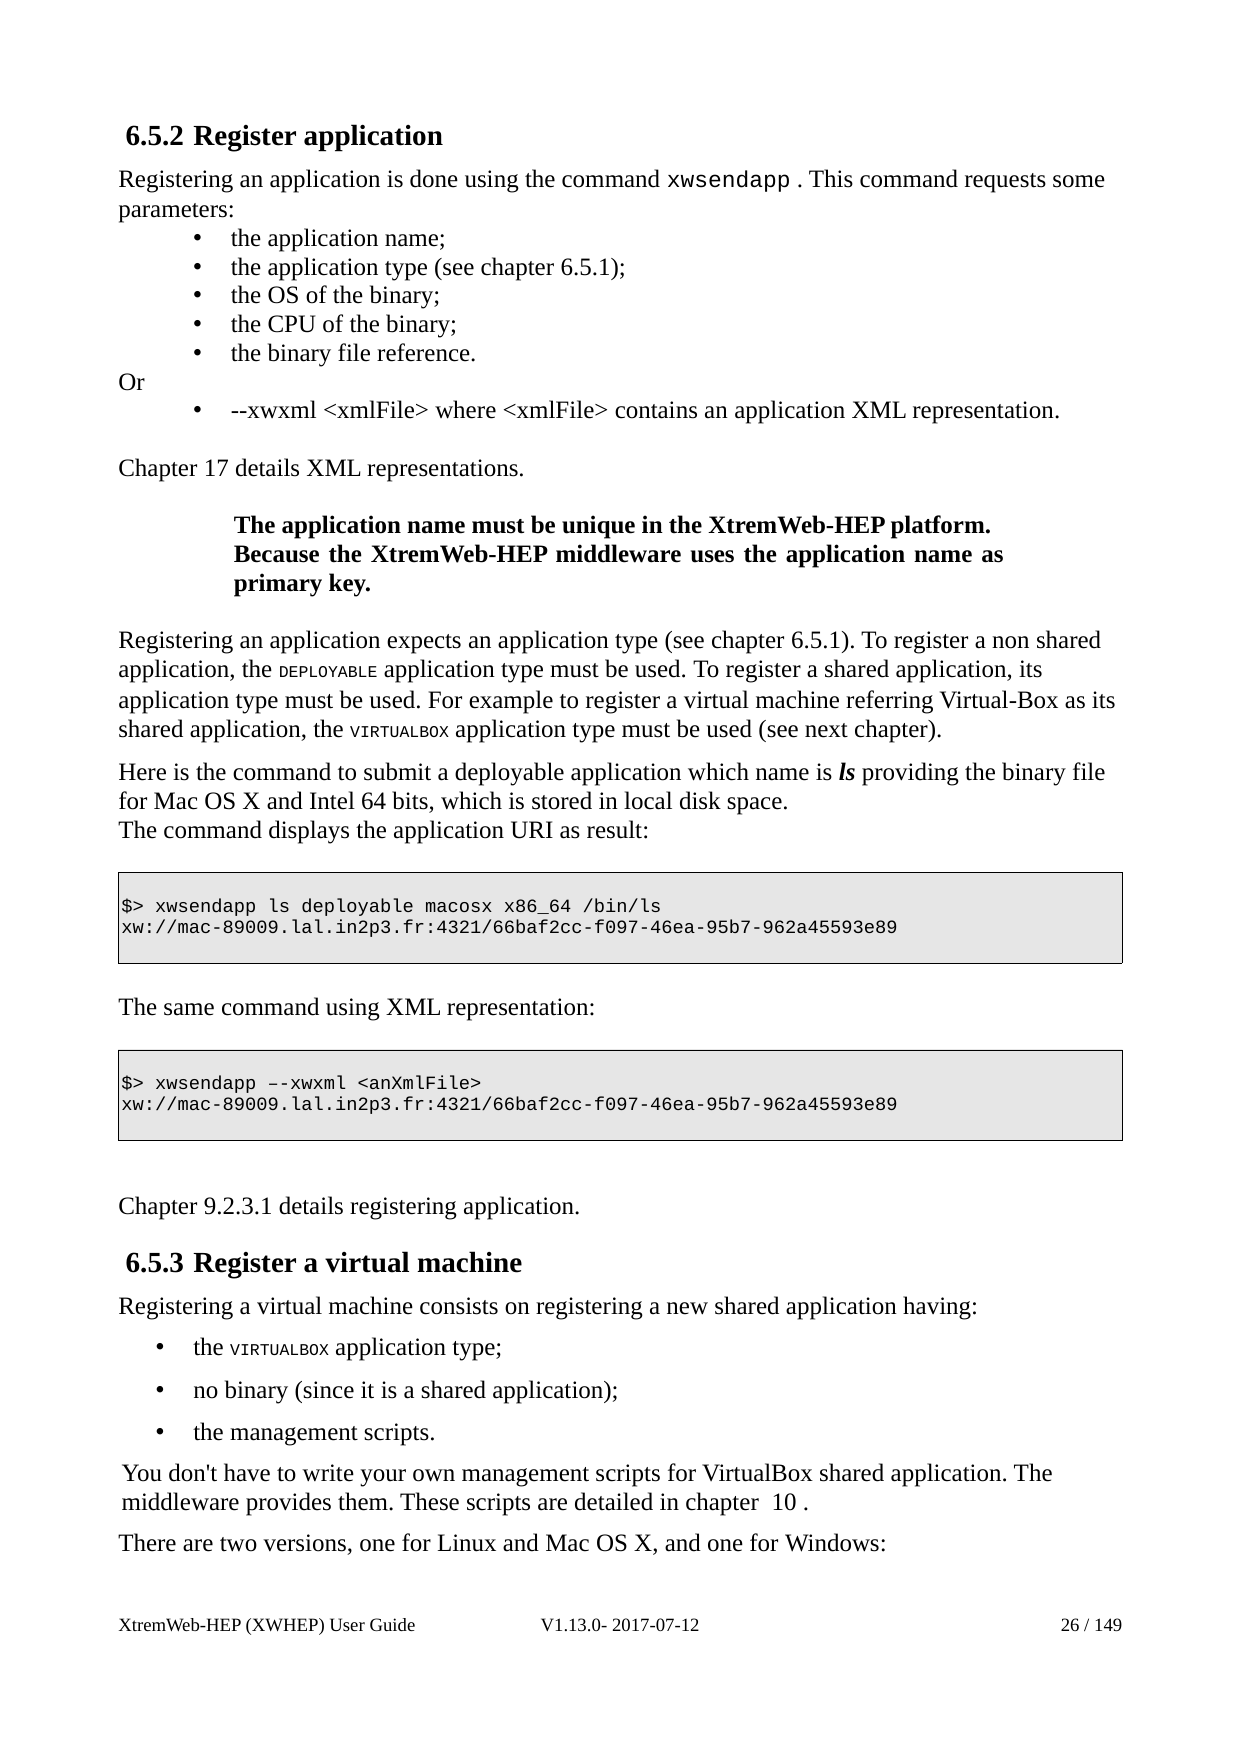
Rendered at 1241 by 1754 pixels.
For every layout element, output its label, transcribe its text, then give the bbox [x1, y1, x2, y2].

text Because the XtremWeb-HEP middleware uses the application name as primary key. [233, 539, 1004, 597]
subtitle Register a virtual machine [118, 1245, 1122, 1278]
text Chapter 17 details XML representations. [118, 453, 1122, 482]
list the virtualbox application type; [156, 1332, 1122, 1363]
text xw://mac-89009.lal.in2p3.fr:4321/66baf2cc-f097-46ea-95b7-962a45593e89 [119, 1092, 1122, 1113]
text Registering an application is done using the command xwsendapp . This command requests some parameters: [118, 164, 1122, 223]
list the OS of the binary; [193, 281, 1122, 309]
list --xwxml <xmlFile> where <xmlFile> contains an application XML representation. [193, 396, 1122, 424]
list You don't have to write your own management scripts for VirtualBox shared application. The middleware provides them. These scripts are detailed in chapter 10. [121, 1458, 1122, 1515]
list the application type (see chapter 6.5.1); [193, 252, 1122, 281]
text $> xwsendapp –-xwxml <anXmlFile> [119, 1071, 1122, 1092]
text There are two versions, one for Linux and Mac OS X, and one for Windows: [118, 1528, 1122, 1557]
text The same command using XML representation: [118, 992, 1122, 1021]
list the management scripts. [156, 1417, 1122, 1445]
text Registering a virtual machine consists on registering a new shared application having: [118, 1291, 1122, 1319]
subtitle Register application [118, 118, 1122, 152]
list the CPU of the binary; [193, 309, 1122, 338]
text Or [118, 367, 1122, 396]
text Here is the command to submit a deployable application which name is ls providing the binary file for Mac OS X and Intel 64 bits, which is stored in local disk space. [118, 757, 1122, 815]
text xw://mac-89009.lal.in2p3.fr:4321/66baf2cc-f097-46ea-95b7-962a45593e89 [119, 915, 1122, 936]
list the binary file reference. [193, 338, 1122, 367]
text The command displays the application URI as result: [118, 815, 1122, 843]
list the application name; [193, 223, 1122, 252]
text $> xwsendapp ls deployable macosx x86_64 /bin/ls [119, 893, 1122, 915]
text The application name must be unique in the XtremWeb-HEP platform. [233, 511, 1004, 539]
text Registering an application expects an application type (see chapter 6.5.1). To register a non shared application, the deployable application type must be used. To register a shared application, its application type must be used. For example to register a virtual machine referring Virtual-Box as its shared application, the virtualbox application type must be used (see next chapter). [118, 626, 1122, 745]
text Chapter 9.2.3.1 details registering application. [118, 1191, 1122, 1220]
list no binary (since it is a shared application); [156, 1375, 1122, 1404]
